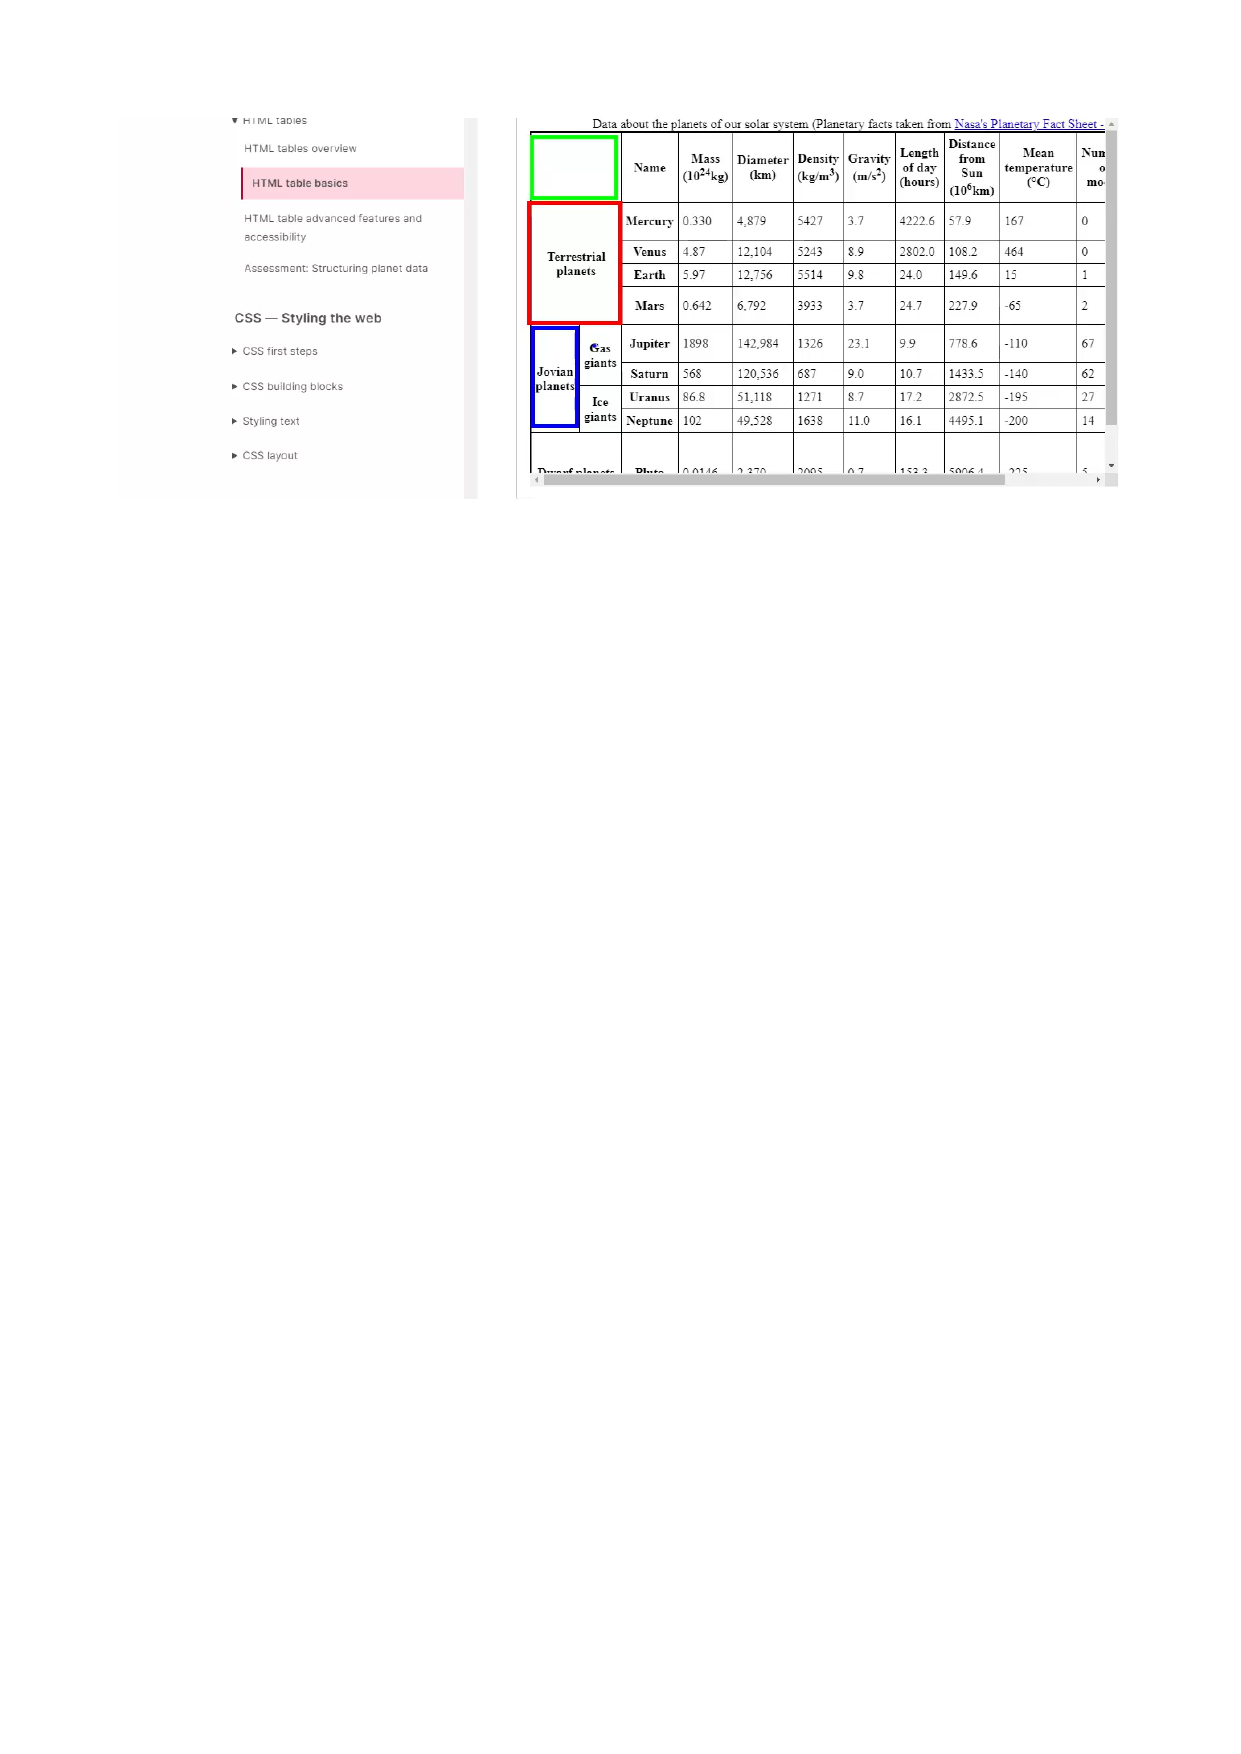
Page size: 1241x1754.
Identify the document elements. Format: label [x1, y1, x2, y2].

picture [118, 118, 1122, 499]
